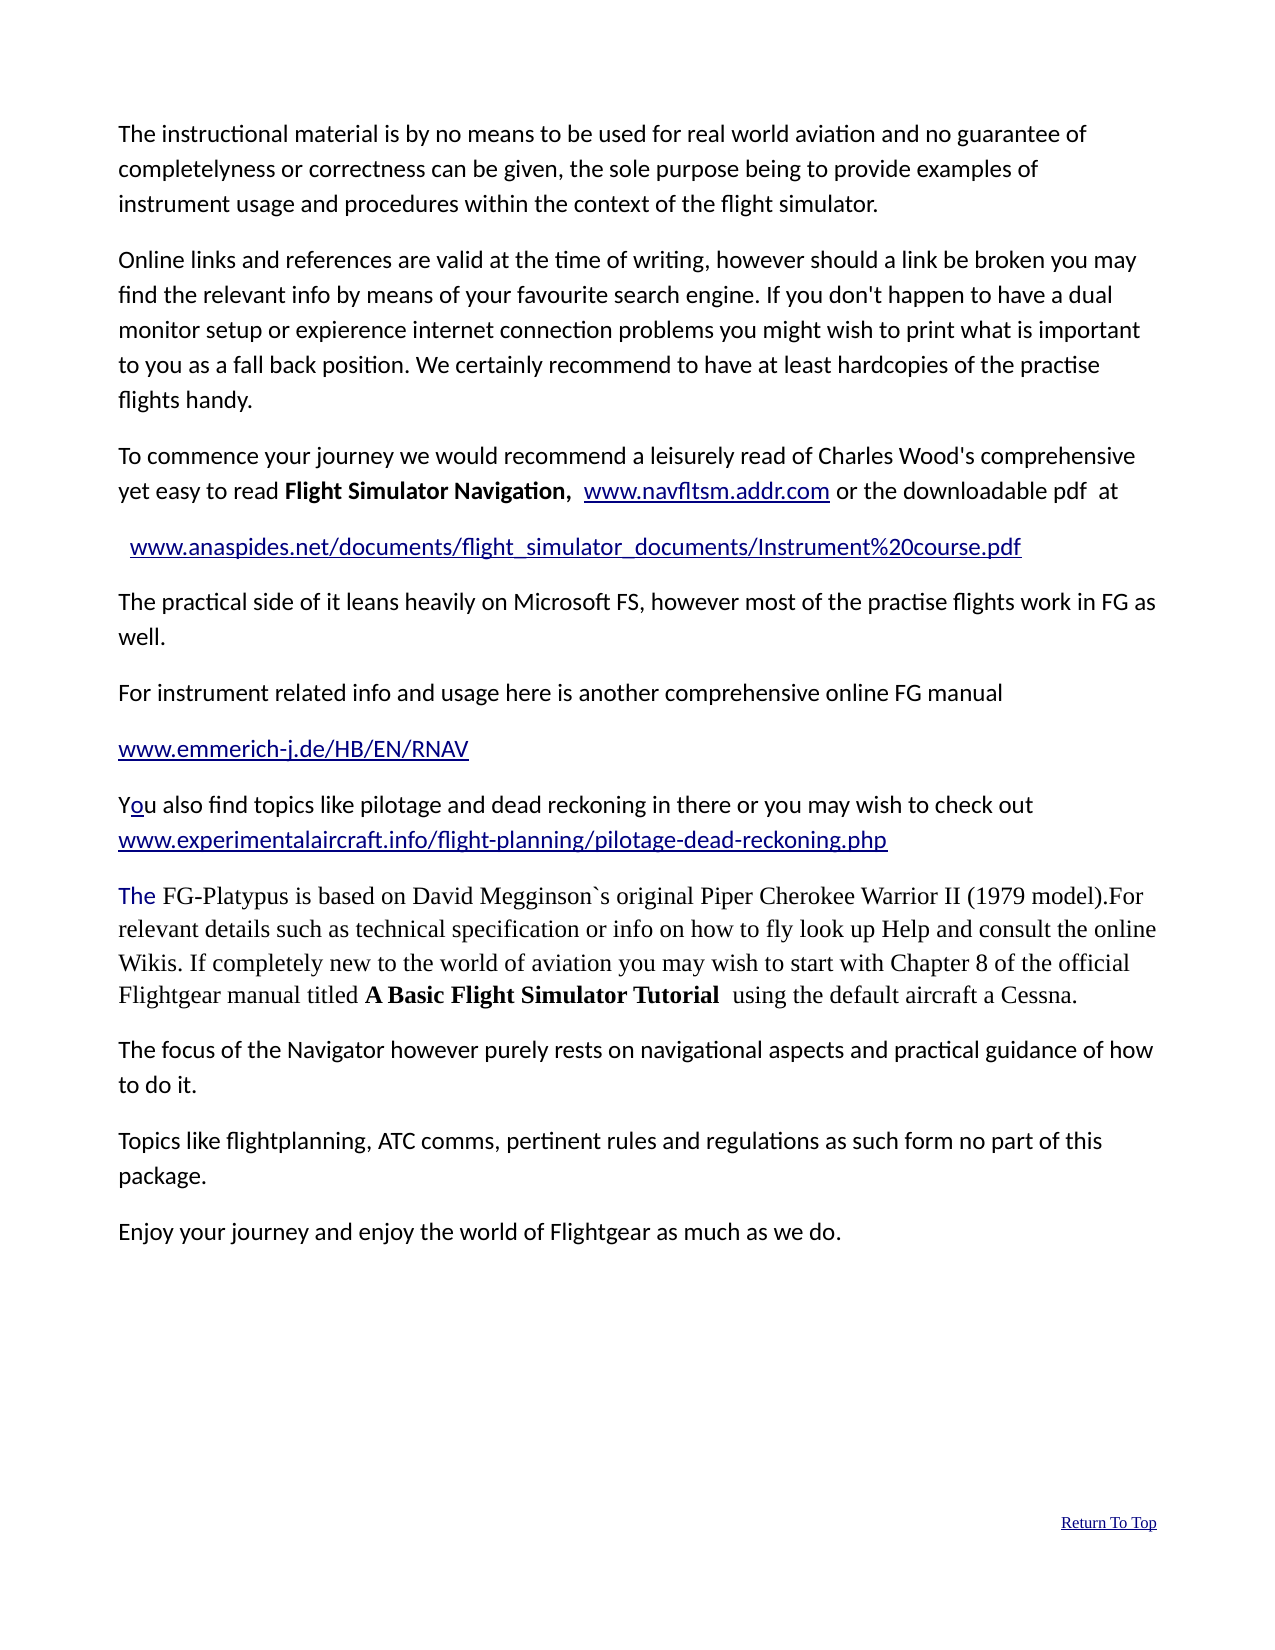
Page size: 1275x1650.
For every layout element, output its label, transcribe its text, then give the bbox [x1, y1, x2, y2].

text To commence your journey we would recommend a leisurely read of Charles Wood's comprehensive yet easy to read Flight Simulator Navigation, www.navfltsm.addr.com or the downloadable pdf at [118, 440, 1157, 505]
text Online links and references are valid at the time of writing, however should a link be broken you may find the relevant info by means of your favourite search engine. If you don't happen to have a dual monitor setup or expierence internet connection problems you might wish to print what is important to you as a fall back position. We certainly recommend to have at least hardcopies of the practise flights handy. [118, 244, 1157, 414]
text For instrument related info and usage here is another comprehensive online FG manual [118, 677, 1157, 708]
text www.emmerich-j.de/HB/EN/RNAV [118, 733, 1157, 764]
text You also find topics like pilotage and dead reckoning in there or you may wish to check out www.experimentalaircraft.info/flight-planning/pilotage-dead-reckoning.php [118, 789, 1157, 854]
text The focus of the Navigator however purely rests on navigational aspects and practical guidance of how to do it. [118, 1034, 1157, 1100]
text Enjoy your journey and enjoy the world of Flightgear as much as we do. [118, 1216, 1157, 1247]
text The FG-Platypus is based on David Megginson`s original Piper Cherokee Warrior II (1979 model).For relevant details such as technical specification or info on how to fly look up Help and consult the online Wikis. If completely new to the world of aviation you may wish to start with Chapter 8 of the official Flightgear manual titled A Basic Flight Simulator Tutorial using the default aircraft a Cessna. [118, 880, 1157, 1009]
text www.anaspides.net/documents/flight_simulator_documents/Instrument%20course.pdf [118, 531, 1157, 561]
text Topics like flightplanning, ATC comms, pertinent rules and regulations as such form no part of this package. [118, 1125, 1157, 1191]
text The instructional material is by no means to be used for real world aviation and no guarantee of completelyness or correctness can be given, the sole purpose being to provide examples of instrument usage and procedures within the context of the flight simulator. [118, 118, 1157, 219]
text The practical side of it leans heavily on Microsoft FS, however most of the practise flights work in FG as well. [118, 586, 1157, 652]
